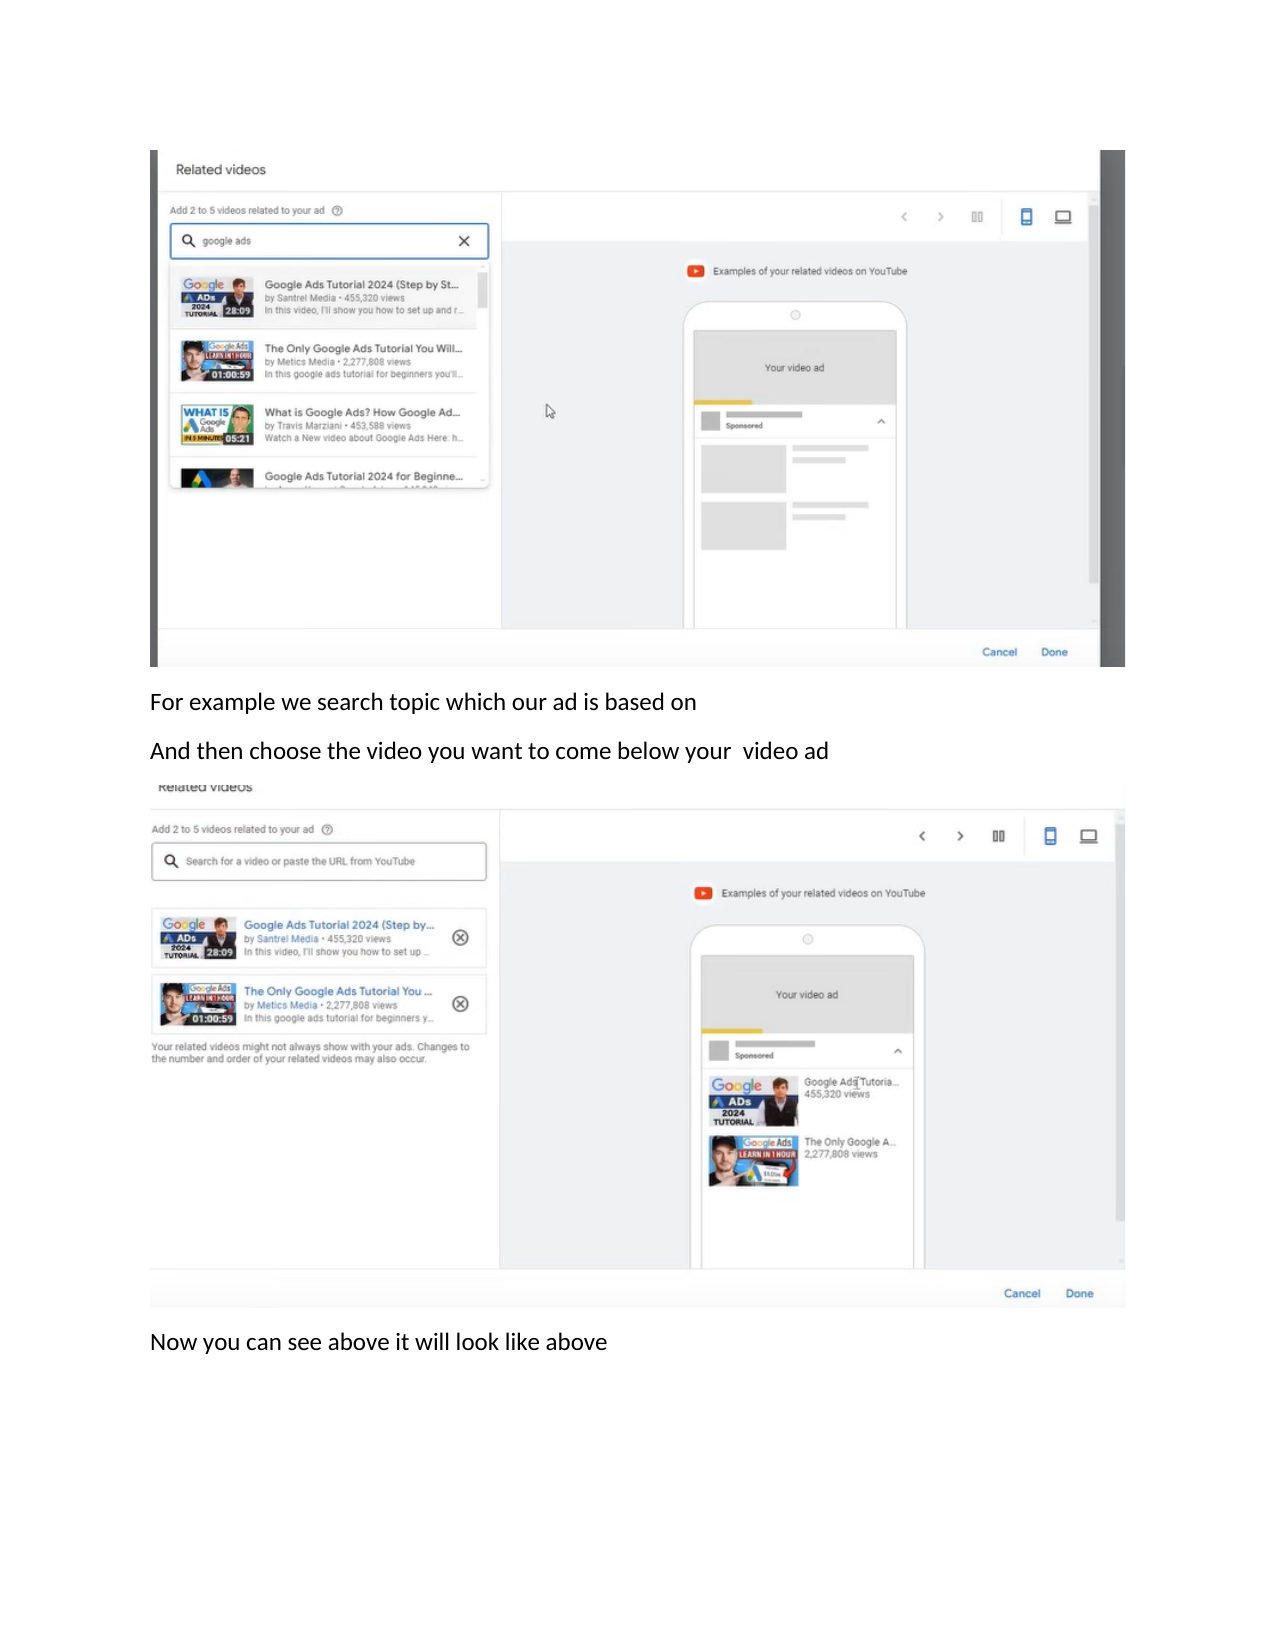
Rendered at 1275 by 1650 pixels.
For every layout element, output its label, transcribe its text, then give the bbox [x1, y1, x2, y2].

picture [150, 150, 1125, 667]
text And then choose the video you want to come below your video ad [150, 735, 1125, 766]
text For example we search topic which our ad is based on [150, 686, 1125, 716]
text Now you can see above it will look like above [150, 1326, 1125, 1357]
picture [150, 785, 1125, 1308]
